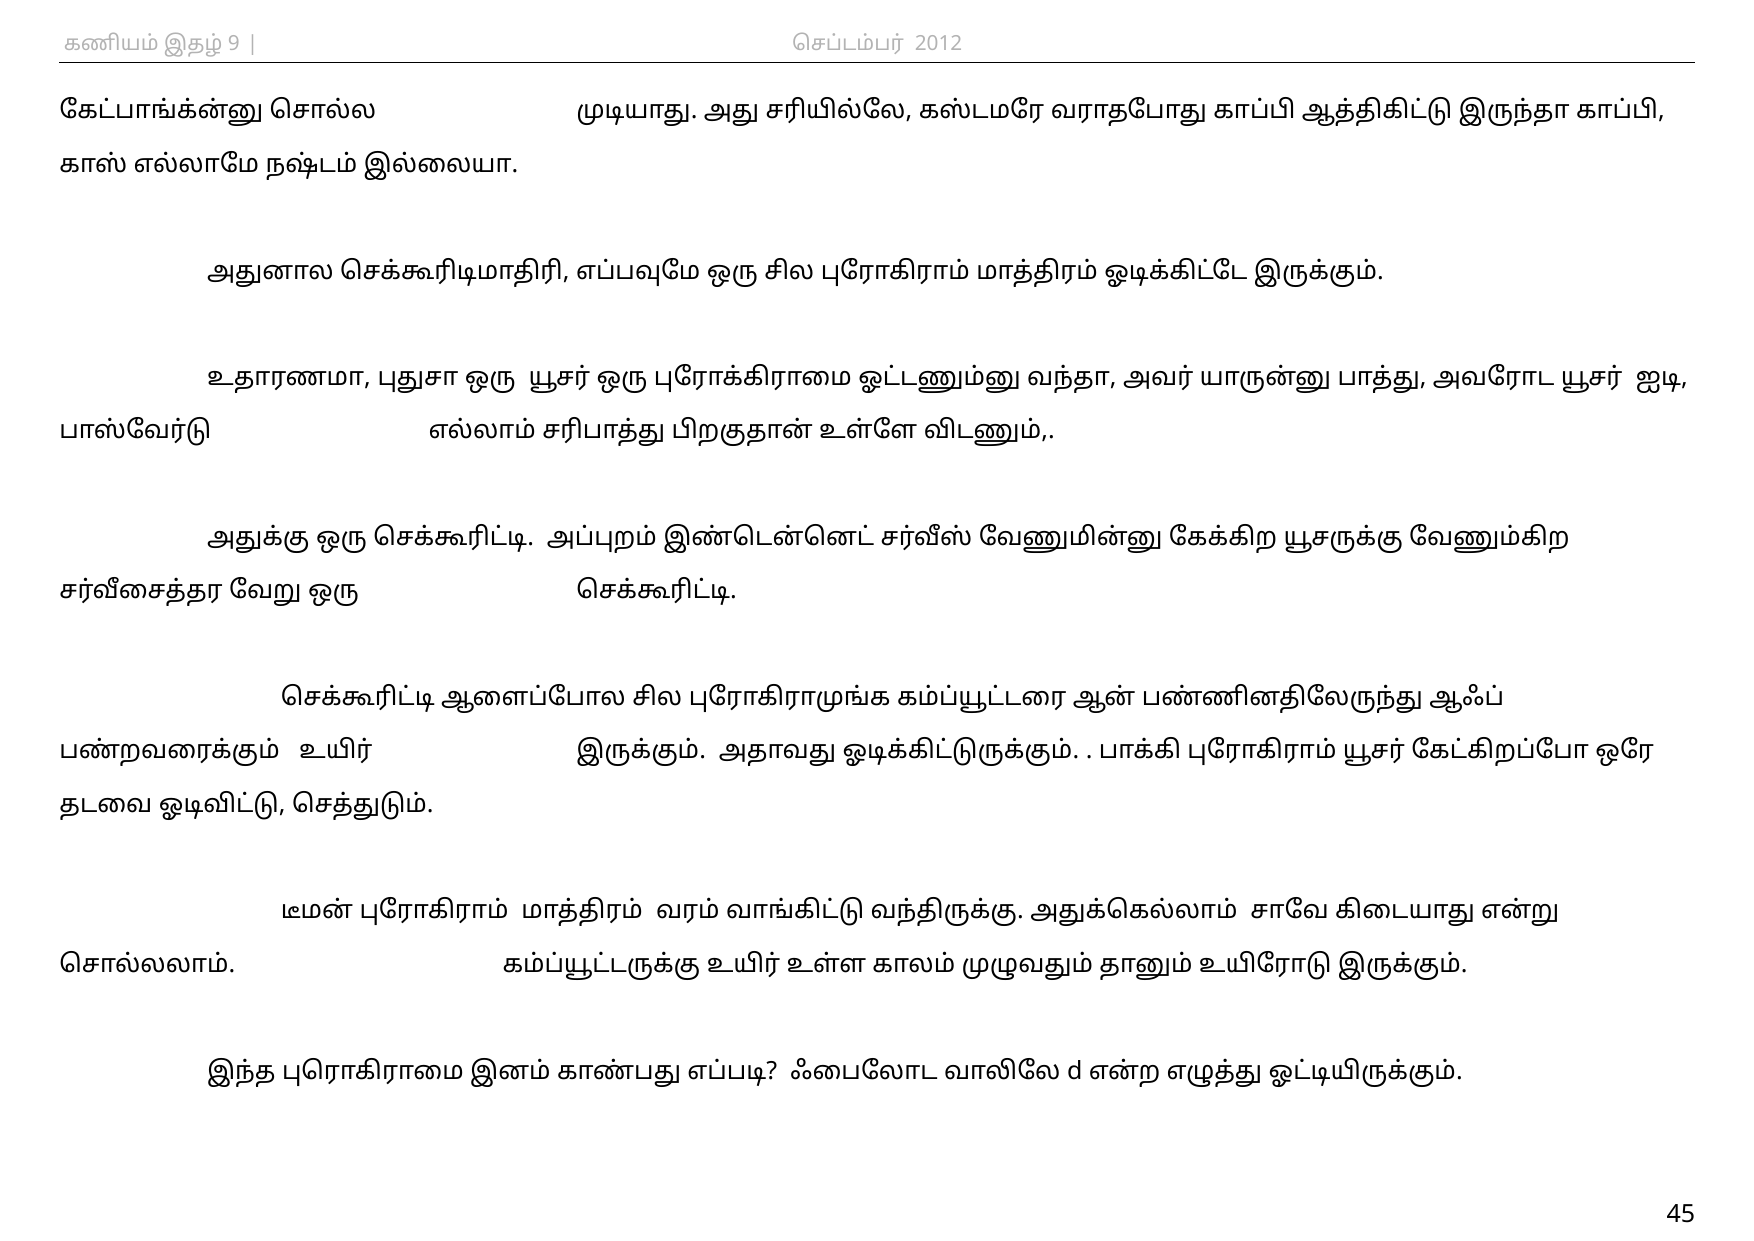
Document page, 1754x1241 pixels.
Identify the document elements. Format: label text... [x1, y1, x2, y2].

text அதுக்கு ஒரு செக்கூரிட்டி. அப்புறம் இண்டென்னெட் சர்வீஸ் வேணுமின்னு கேக்கிற யூசருக்கு வேணும்கிற சர்வீசைத்தர வேறு ஒரு செக்கூரிட்டி. [59, 518, 1695, 609]
text கேட்பாங்க்ன்னு சொல்ல முடியாது. அது சரியில்லே, கஸ்டமரே வராதபோது காப்பி ஆத்திகிட்டு இருந்தா காப்பி, காஸ் எல்லாமே நஷ்டம் இல்லையா. [59, 92, 1695, 183]
text அதுனால செக்கூரிடிமாதிரி, எப்பவுமே ஒரு சில புரோகிராம் மாத்திரம் ஓடிக்கிட்டே இருக்கும். [59, 252, 1695, 289]
text செக்கூரிட்டி ஆளைப்போல சில புரோகிராமுங்க கம்ப்யூட்டரை ஆன் பண்ணினதிலேருந்து ஆஃப் பண்றவரைக்கும் உயிர் இருக்கும். அதாவது ஓடிக்கிட்டுருக்கும். . பாக்கி புரோகிராம் யூசர் கேட்கிறப்போ ஒரே தடவை ஓடிவிட்டு, செத்துடும். [59, 678, 1695, 822]
text டீமன் புரோகிராம் மாத்திரம் வரம் வாங்கிட்டு வந்திருக்கு. அதுக்கெல்லாம் சாவே கிடையாது என்று சொல்லலாம். கம்ப்யூட்டருக்கு உயிர் உள்ள காலம் முழுவதும் தானும் உயிரோடு இருக்கும். [59, 892, 1695, 983]
text இந்த புரொகிராமை இனம் காண்பது எப்படி? ஃபைலோட வாலிலே d என்ற எழுத்து ஓட்டியிருக்கும். [59, 1052, 1695, 1089]
text உதாரணமா, புதுசா ஒரு யூசர் ஒரு புரோக்கிராமை ஓட்டணும்னு வந்தா, அவர் யாருன்னு பாத்து, அவரோட யூசர் ஐடி, பாஸ்வேர்டு எல்லாம் சரிபாத்து பிறகுதான் உள்ளே விடணும்,. [59, 359, 1695, 449]
